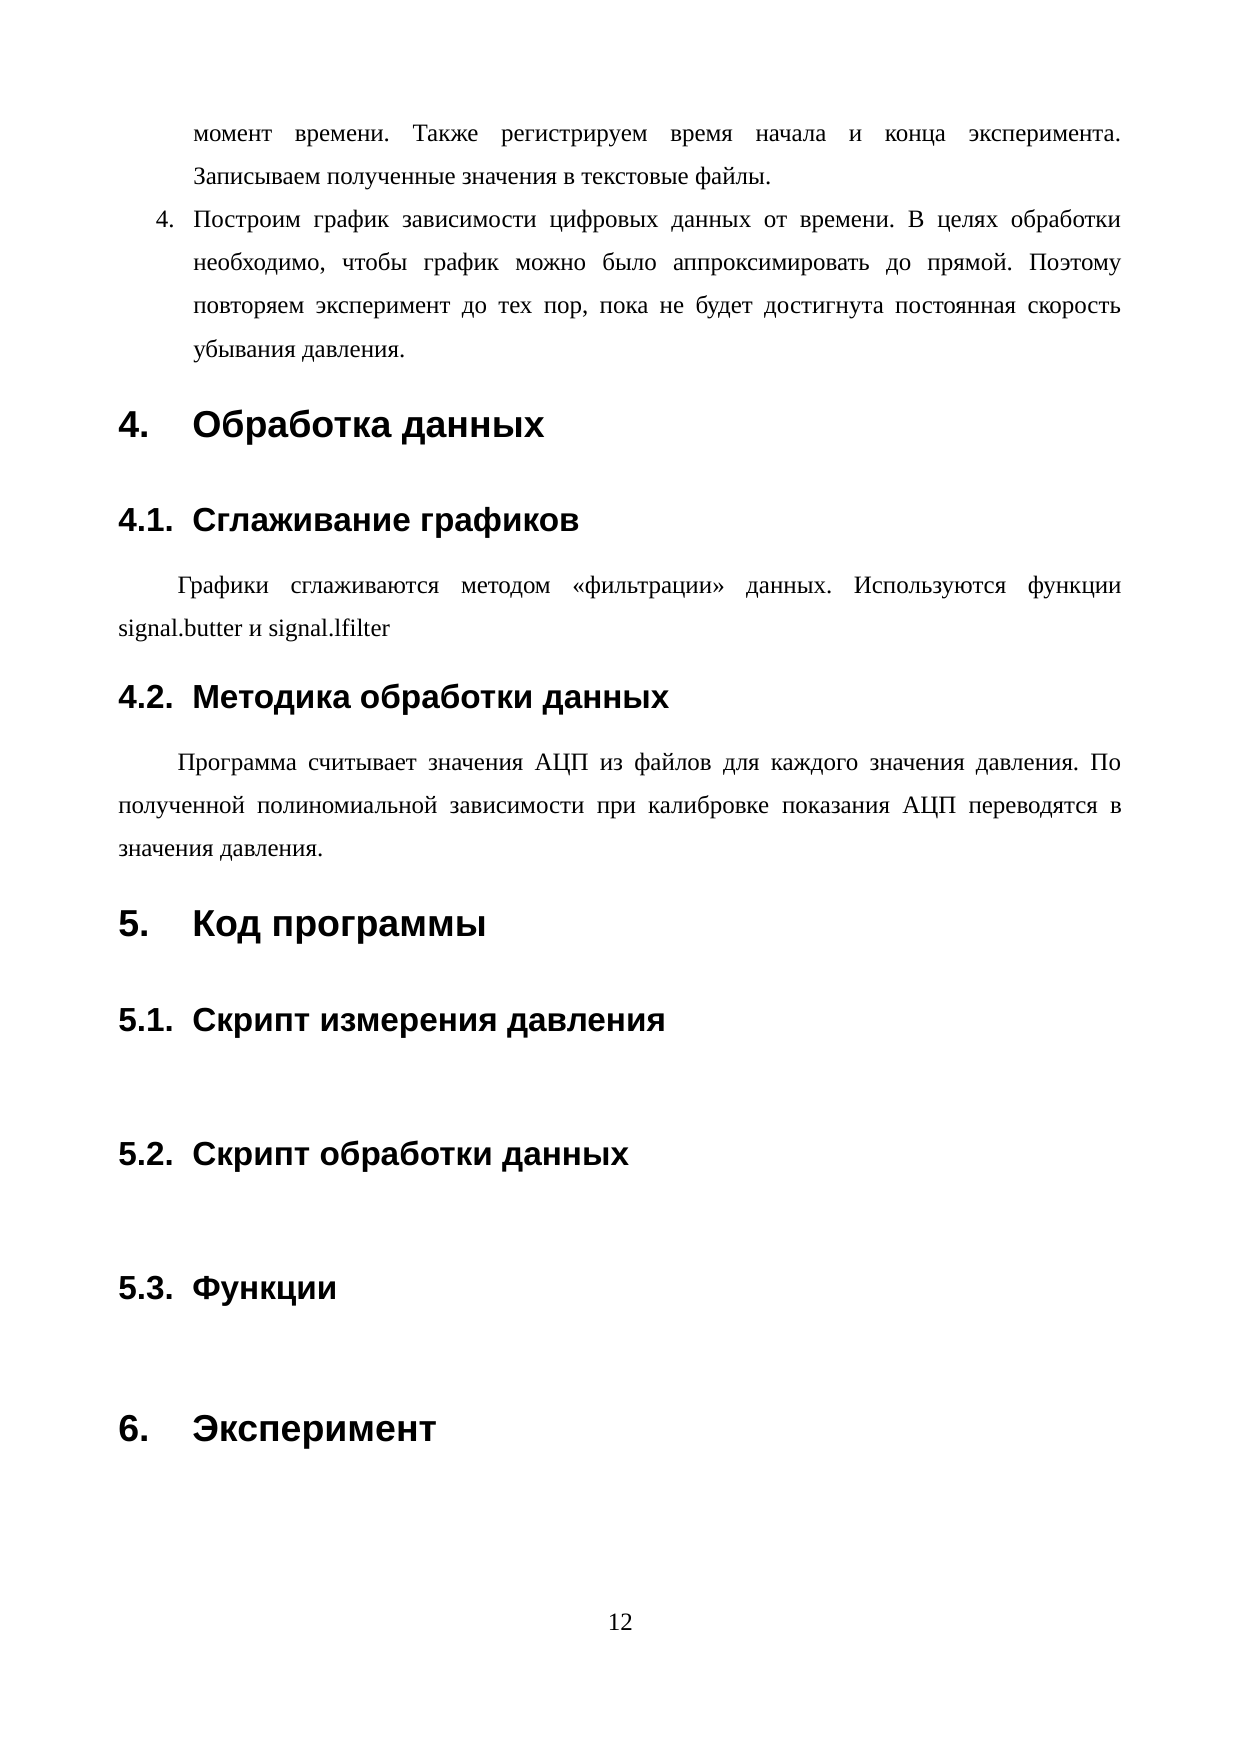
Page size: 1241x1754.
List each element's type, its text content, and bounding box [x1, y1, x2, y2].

subtitle Эксперимент [118, 1406, 1122, 1449]
subtitle Методика обработки данных [118, 677, 1122, 716]
subtitle Функции [118, 1268, 1122, 1306]
subtitle Сглаживание графиков [118, 500, 1122, 538]
text Программа считывает значения АЦП из файлов для каждого значения давления. По полученной полиномиальной зависимости при калибровке показания АЦП переводятся в значения давления. [118, 747, 1122, 862]
subtitle Скрипт обработки данных [118, 1134, 1122, 1172]
list Построим график зависимости цифровых данных от времени. В целях обработки необходимо, чтобы график можно было аппроксимировать до прямой. Поэтому повторяем эксперимент до тех пор, пока не будет достигнута постоянная скорость убывания давления. [156, 204, 1122, 362]
subtitle Обработка данных [118, 402, 1122, 445]
subtitle Скрипт измерения давления [118, 999, 1122, 1038]
subtitle Код программы [118, 902, 1122, 945]
list момент времени. Также регистрируем время начала и конца эксперимента. Записываем полученные значения в текстовые файлы. [156, 118, 1122, 190]
text Графики сглаживаются методом «фильтрации» данных. Используются функции signal.butter и signal.lfilter [118, 570, 1122, 642]
